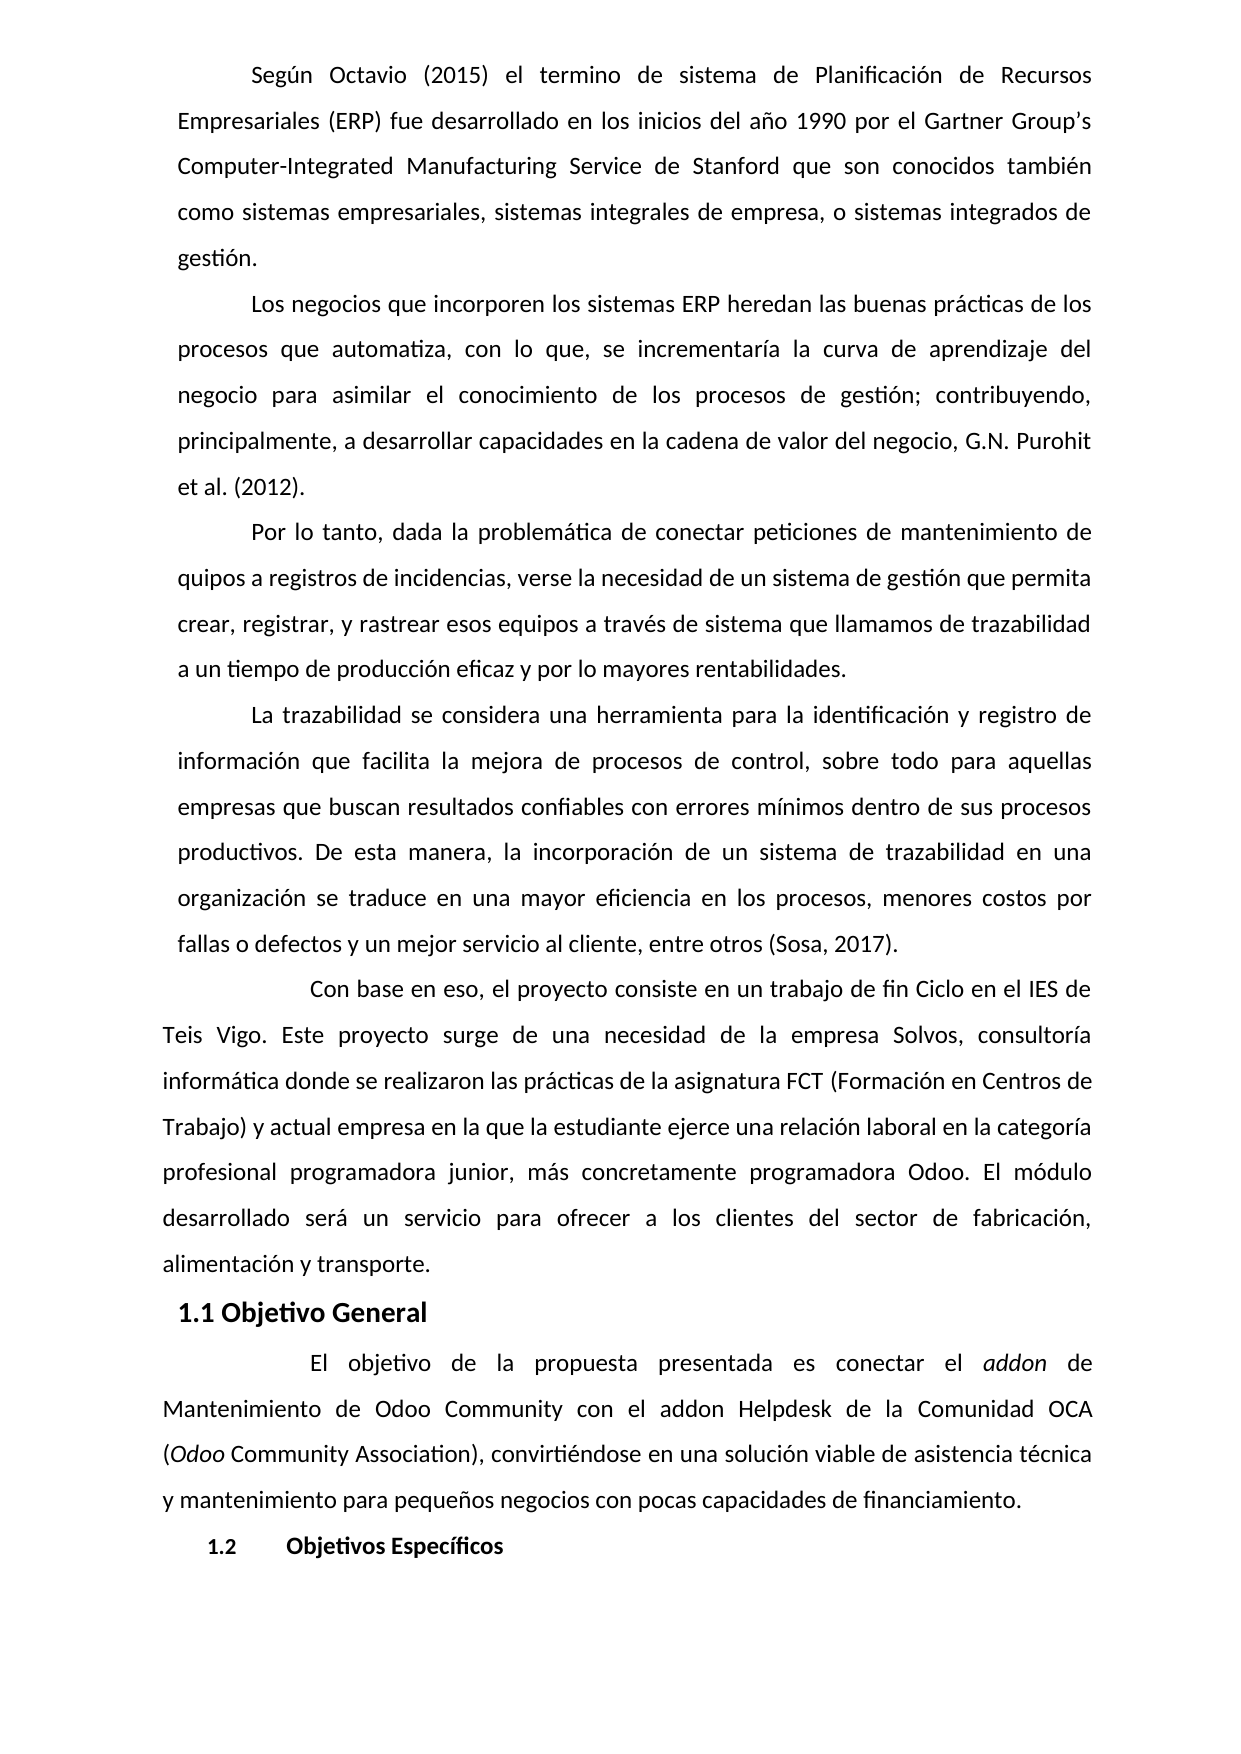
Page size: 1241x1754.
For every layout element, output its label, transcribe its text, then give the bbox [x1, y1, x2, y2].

text Con base en eso, el proyecto consiste en un trabajo de fin Ciclo en el IES de Teis Vigo. Este proyecto surge de una necesidad de la empresa Solvos, consultoría informática donde se realizaron las prácticas de la asignatura FCT (Formación en Centros de Trabajo) y actual empresa en la que la estudiante ejerce una relación laboral en la categoría profesional programadora junior, más concretamente programadora Odoo. El módulo desarrollado será un servicio para ofrecer a los clientes del sector de fabricación, alimentación y transporte. [162, 974, 1093, 1278]
text Según Octavio (2015) el termino de sistema de Planificación de Recursos Empresariales (ERP) fue desarrollado en los inicios del año 1990 por el Gartner Group’s Computer-Integrated Manufacturing Service de Stanford que son conocidos también como sistemas empresariales, sistemas integrales de empresa, o sistemas integrados de gestión. [177, 59, 1093, 272]
list Objetivo General [177, 1294, 1093, 1329]
text El objetivo de la propuesta presentada es conectar el addon de Mantenimiento de Odoo Community con el addon Helpdesk de la Comunidad OCA (Odoo Community Association), convirtiéndose en una solución viable de asistencia técnica y mantenimiento para pequeños negocios con pocas capacidades de financiamiento. [162, 1347, 1093, 1515]
text Por lo tanto, dada la problemática de conectar peticiones de mantenimiento de quipos a registros de incidencias, verse la necesidad de un sistema de gestión que permita crear, registrar, y rastrear esos equipos a través de sistema que llamamos de trazabilidad a un tiempo de producción eficaz y por lo mayores rentabilidades. [177, 516, 1093, 684]
text Los negocios que incorporen los sistemas ERP heredan las buenas prácticas de los procesos que automatiza, con lo que, se incrementaría la curva de aprendizaje del negocio para asimilar el conocimiento de los procesos de gestión; contribuyendo, principalmente, a desarrollar capacidades en la cadena de valor del negocio, G.N. Purohit et al. (2012). [177, 288, 1093, 501]
list Objetivos Específicos [207, 1530, 1093, 1561]
text La trazabilidad se considera una herramienta para la identificación y registro de información que facilita la mejora de procesos de control, sobre todo para aquellas empresas que buscan resultados confiables con errores mínimos dentro de sus procesos productivos. De esta manera, la incorporación de un sistema de trazabilidad en una organización se traduce en una mayor eficiencia en los procesos, menores costos por fallas o defectos y un mejor servicio al cliente, entre otros (Sosa, 2017). [177, 699, 1093, 958]
